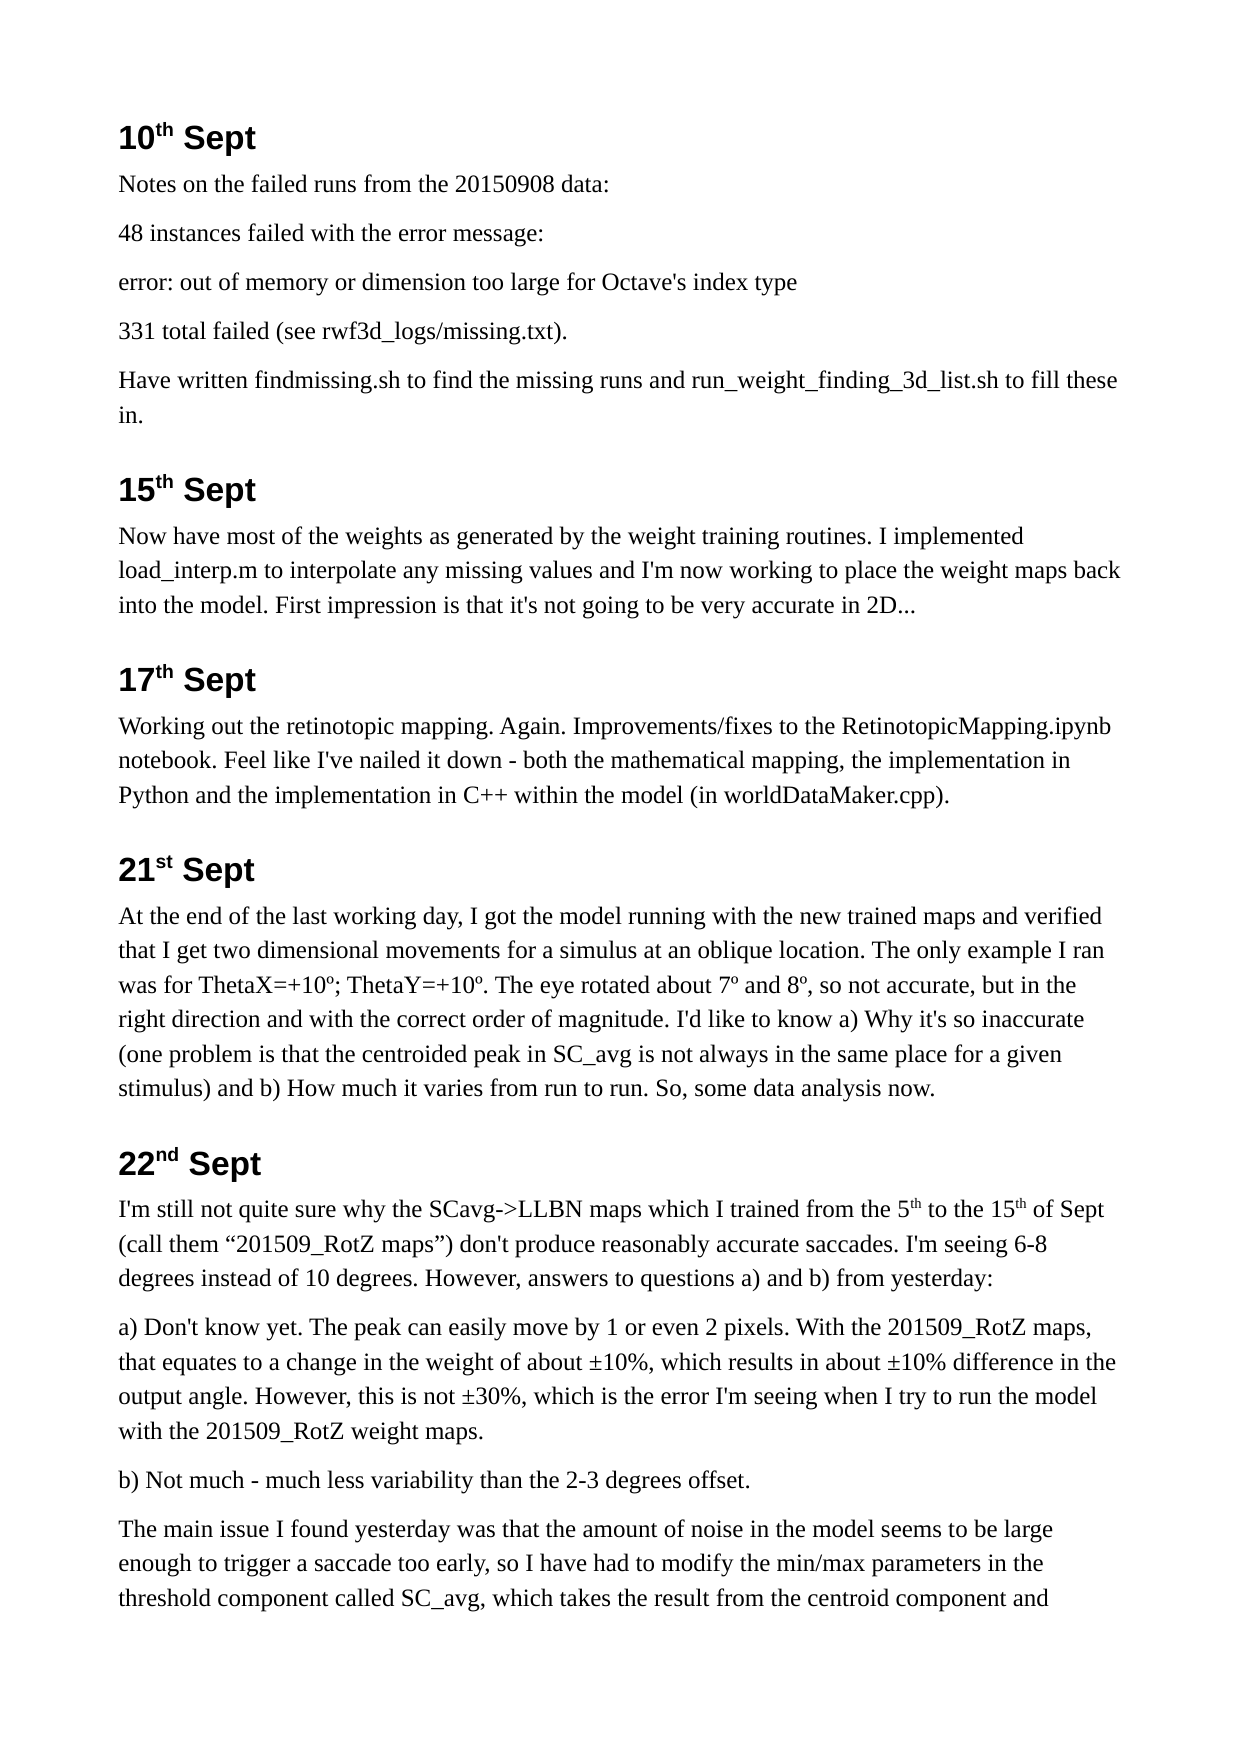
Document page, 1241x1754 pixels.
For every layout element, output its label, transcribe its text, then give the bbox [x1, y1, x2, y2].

subtitle 10th Sept [118, 118, 1122, 157]
text Have written findmissing.sh to find the missing runs and run_weight_finding_3d_list.sh to fill these in. [118, 366, 1122, 429]
text Working out the retinotopic mapping. Again. Improvements/fixes to the RetinotopicMapping.ipynb notebook. Feel like I've nailed it down - both the mathematical mapping, the implementation in Python and the implementation in C++ within the model (in worldDataMaker.cpp). [118, 711, 1122, 809]
text At the end of the last working day, I got the model running with the new trained maps and verified that I get two dimensional movements for a simulus at an oblique location. The only example I ran was for ThetaX=+10º; ThetaY=+10º. The eye rotated about 7º and 8º, so not accurate, but in the right direction and with the correct order of magnitude. I'd like to know a) Why it's so inaccurate (one problem is that the centroided peak in SC_avg is not always in the same place for a given stimulus) and b) How much it varies from run to run. So, some data analysis now. [118, 901, 1122, 1102]
text I'm still not quite sure why the SCavg->LLBN maps which I trained from the 5th to the 15th of Sept (call them “201509_RotZ maps”) don't produce reasonably accurate saccades. I'm seeing 6-8 degrees instead of 10 degrees. However, answers to questions a) and b) from yesterday: [118, 1194, 1122, 1292]
text Notes on the failed runs from the 20150908 data: [118, 169, 1122, 198]
text 48 instances failed with the error message: [118, 218, 1122, 247]
text The main issue I found yesterday was that the amount of noise in the model seems to be large enough to trigger a saccade too early, so I have had to modify the min/max parameters in the threshold component called SC_avg, which takes the result from the centroid component and [118, 1514, 1122, 1612]
text Now have most of the weights as generated by the weight training routines. I implemented load_interp.m to interpolate any missing values and I'm now working to place the weight maps back into the model. First impression is that it's not going to be very accurate in 2D... [118, 521, 1122, 619]
subtitle 15th Sept [118, 470, 1122, 508]
text error: out of memory or dimension too large for Octave's index type [118, 267, 1122, 296]
text 331 total failed (see rwf3d_logs/missing.txt). [118, 316, 1122, 345]
subtitle 21st Sept [118, 850, 1122, 888]
text a) Don't know yet. The peak can easily move by 1 or even 2 pixels. With the 201509_RotZ maps, that equates to a change in the weight of about ±10%, which results in about ±10% difference in the output angle. However, this is not ±30%, which is the error I'm seeing when I try to run the model with the 201509_RotZ weight maps. [118, 1312, 1122, 1445]
subtitle 17th Sept [118, 660, 1122, 698]
text b) Not much - much less variability than the 2-3 degrees offset. [118, 1465, 1122, 1494]
subtitle 22nd Sept [118, 1143, 1122, 1182]
